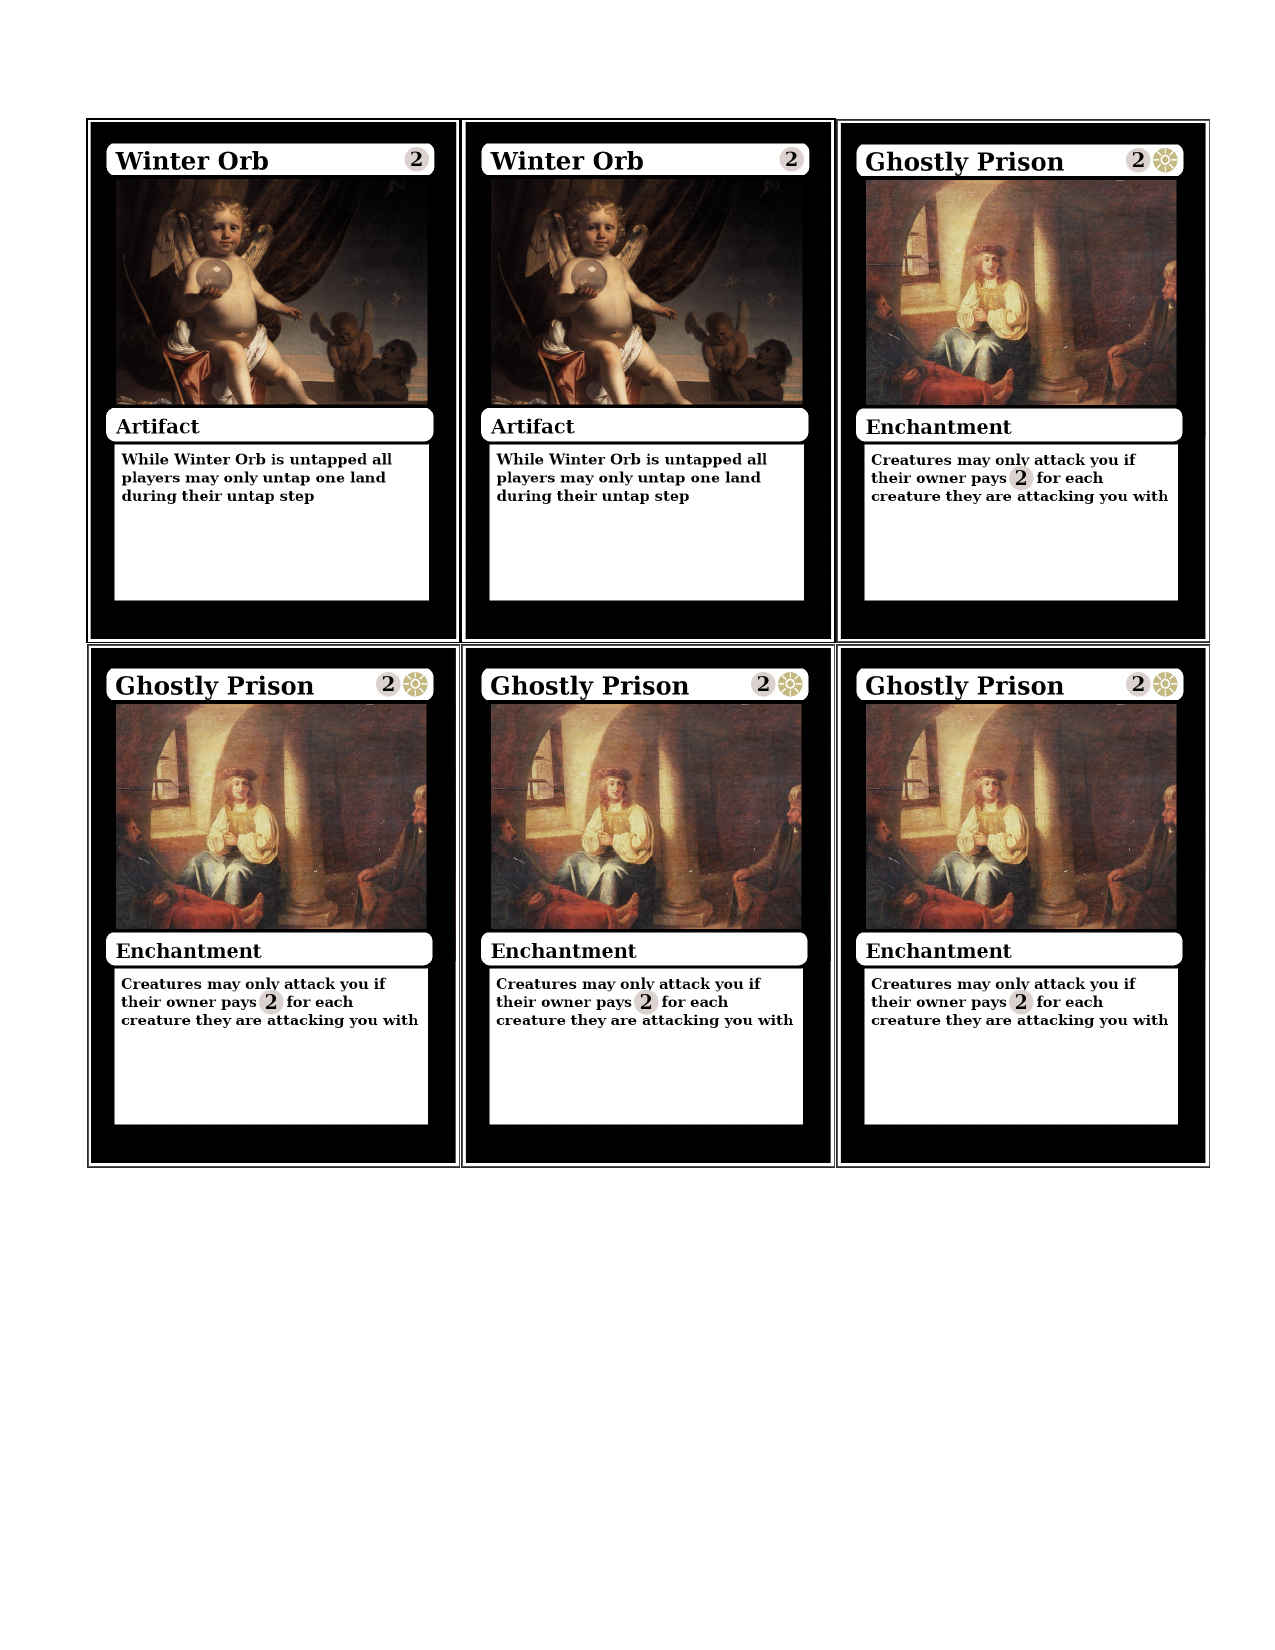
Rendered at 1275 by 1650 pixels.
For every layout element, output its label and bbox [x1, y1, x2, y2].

picture [91, 648, 456, 1163]
picture [465, 122, 832, 639]
picture [840, 123, 1206, 639]
picture [90, 122, 457, 639]
picture [840, 648, 1206, 1163]
picture [465, 648, 831, 1163]
